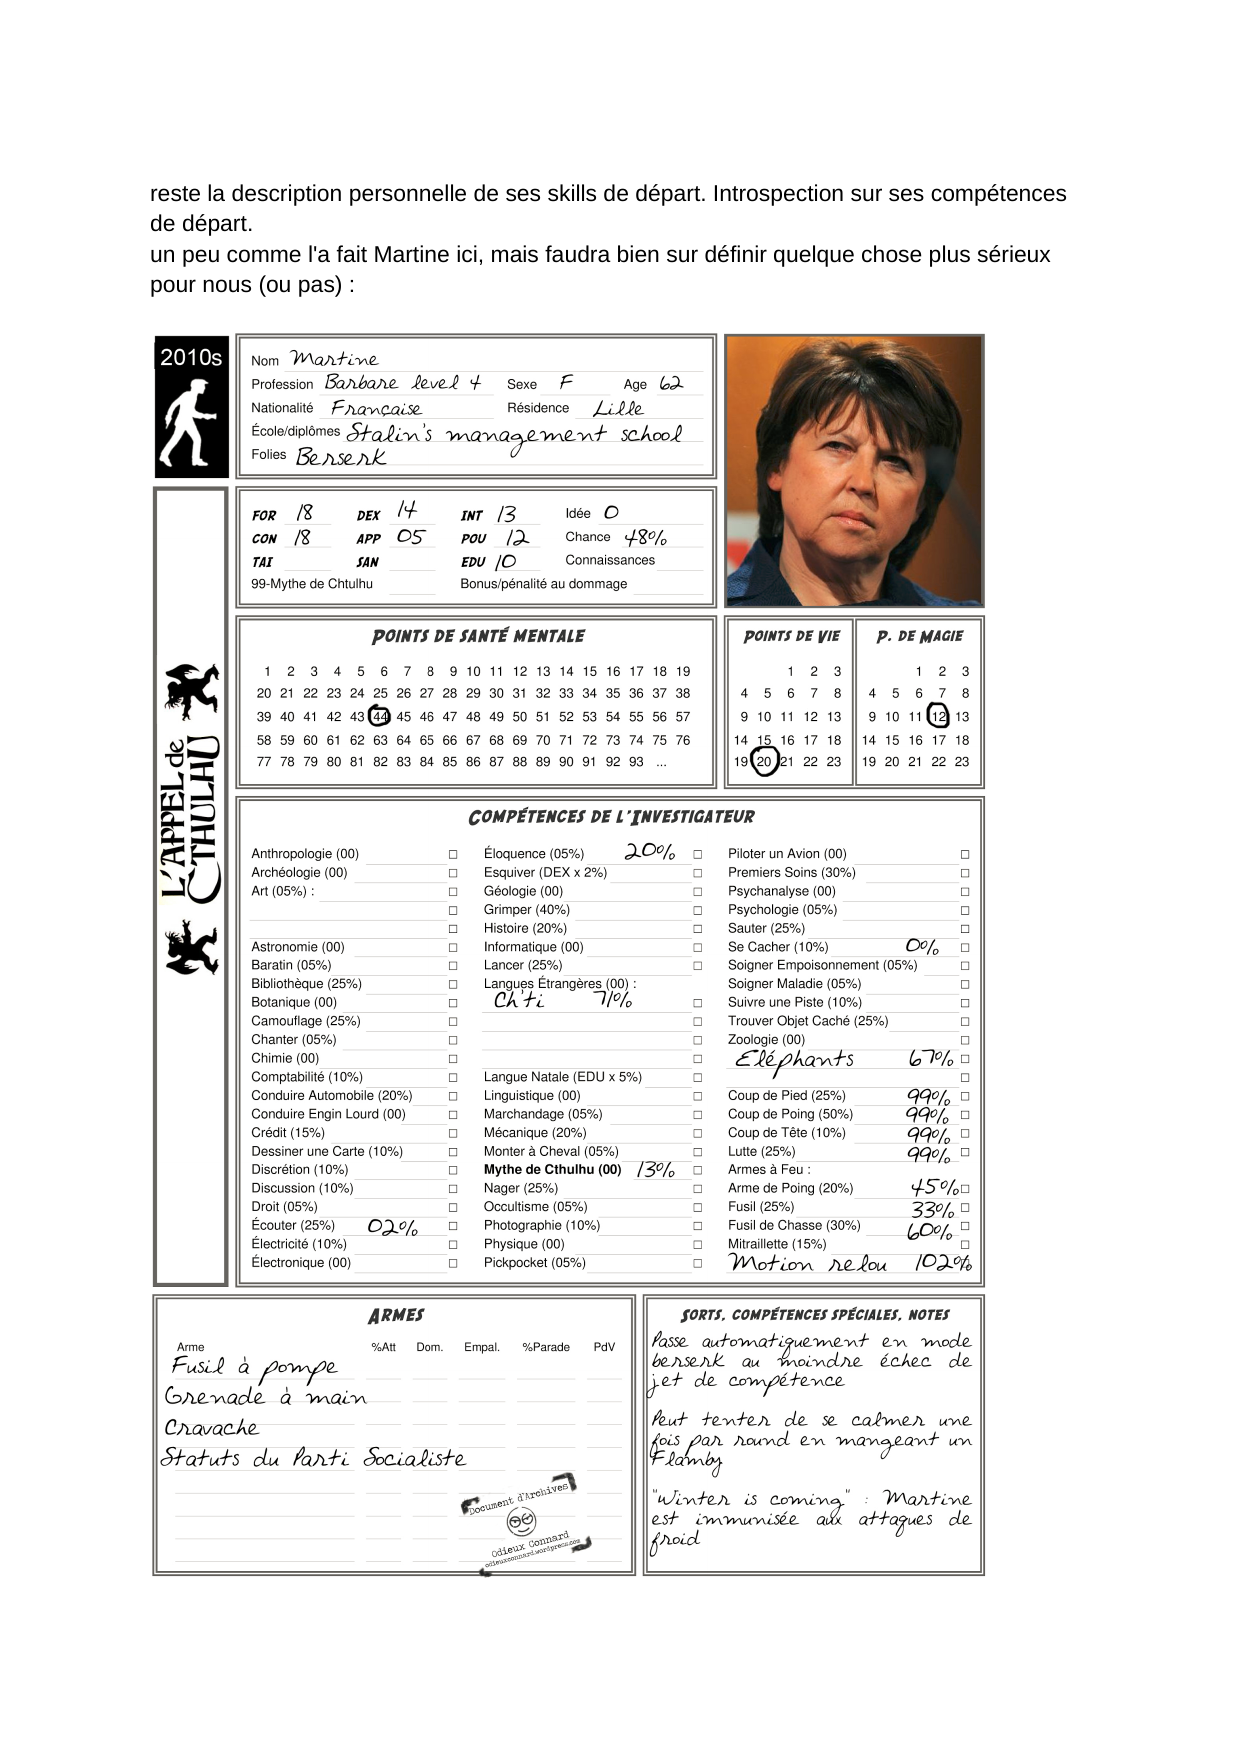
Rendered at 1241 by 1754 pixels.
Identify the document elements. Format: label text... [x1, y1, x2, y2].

text un peu comme l'a fait Martine ici, mais faudra bien sur définir quelque chose plus sérieux pour nous (ou pas) : [150, 241, 1090, 297]
text reste la description personnelle de ses skills de départ. Introspection sur ses compétences de départ. [150, 180, 1090, 237]
picture [150, 331, 987, 1578]
